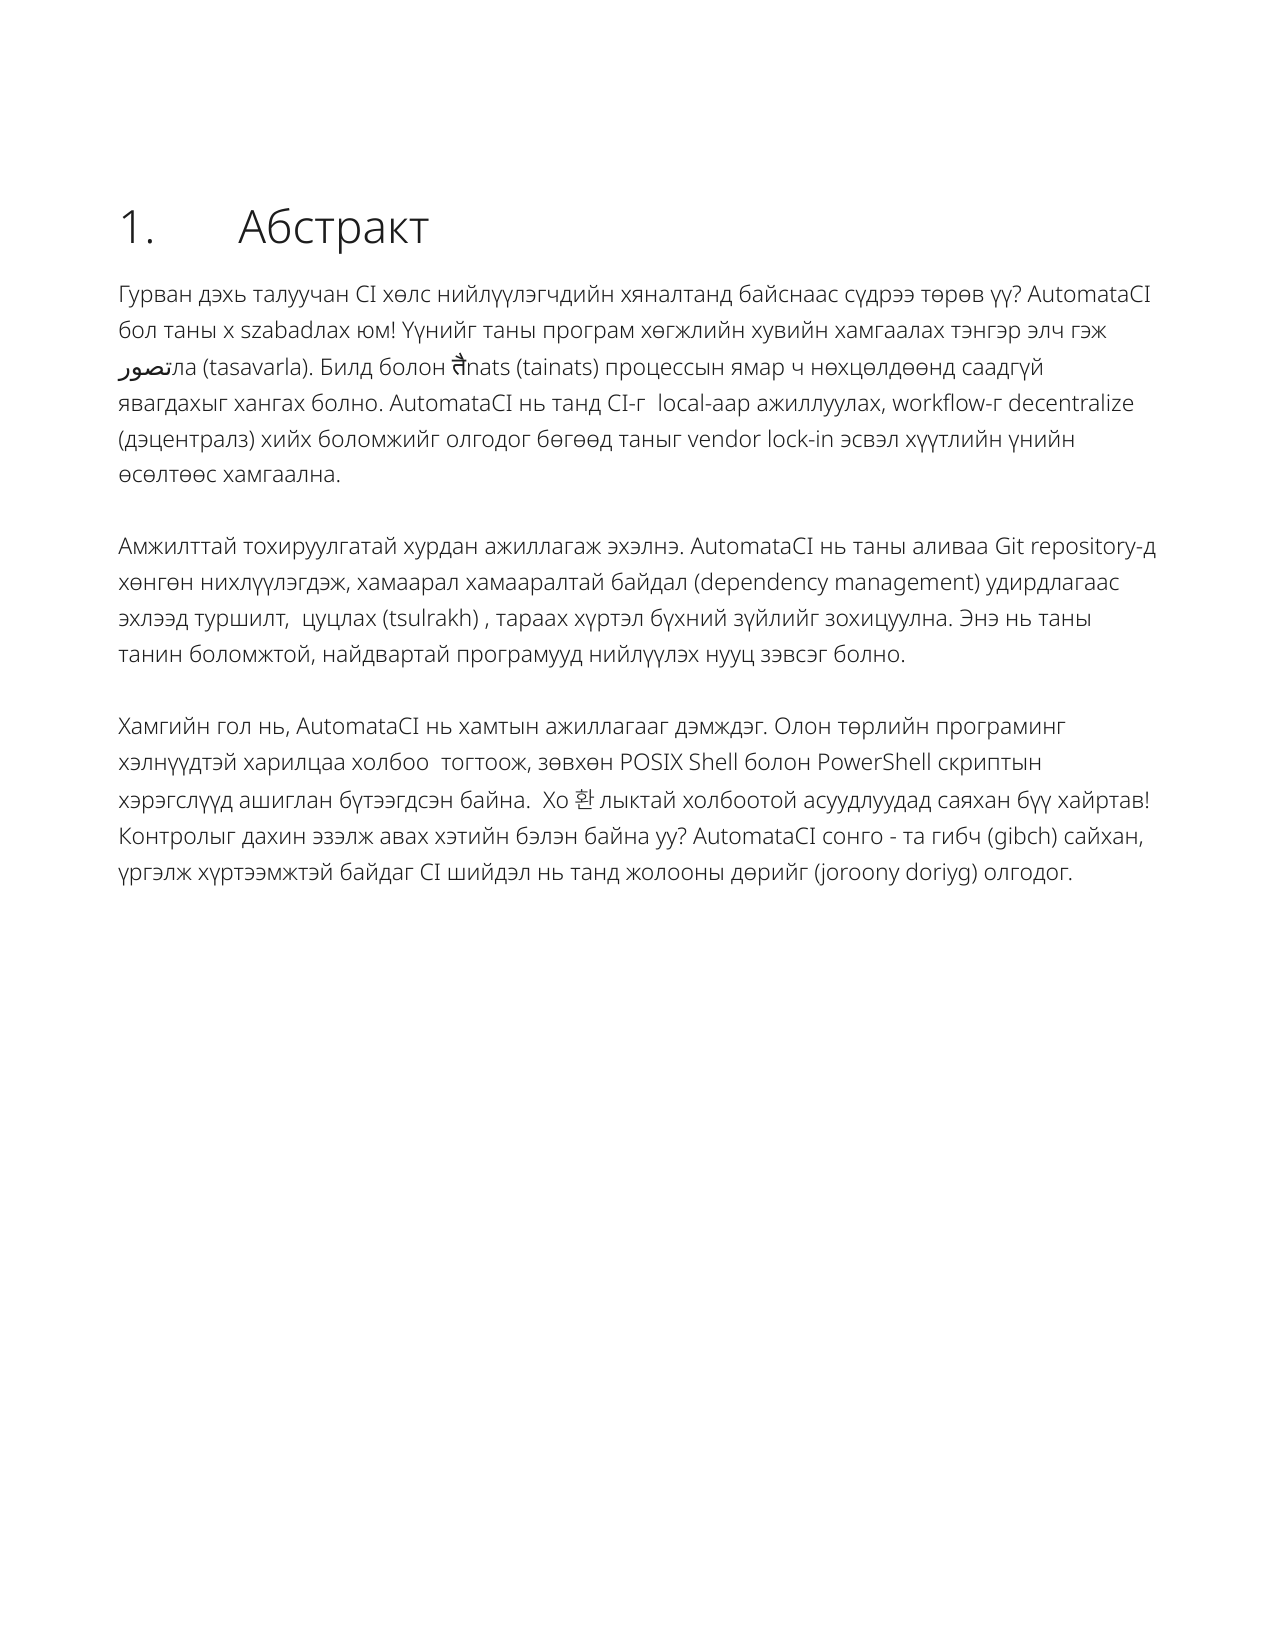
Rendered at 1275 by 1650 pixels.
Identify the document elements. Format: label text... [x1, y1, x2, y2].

text Гурван дэхь талуучан CI хөлс нийлүүлэгчдийн хяналтанд байснаас сүдрээ төрөв үү? AutomataCI бол таны х szabadлах юм! Үүнийг таны програм хөгжлийн хувийн хамгаалах тэнгэр элч гэж تصورла (tasavarla). Билд болон तैnats (tainats) процессын ямар ч нөхцөлдөөнд саадгүй явагдахыг хангах болно. AutomataCI нь танд CI-г local-аар ажиллуулах, workflow-г decentralize (дэцентралз) хийх боломжийг олгодог бөгөөд таныг vendor lock-in эсвэл хүүтлийн үнийн өсөлтөөс хамгаална. [118, 278, 1157, 490]
text Амжилттай тохируулгатай хурдан ажиллагаж эхэлнэ. AutomataCI нь таны аливаа Git repository-д хөнгөн ​​​​нихлүүлэгдэж, хамаарал хамааралтай байдал (dependency management) удирдлагаас эхлээд туршилт, цуцлах (tsulrakh) , тараах хүртэл бүхний зүйлийг зохицуулна. Энэ нь таны танин боломжтой, найдвартай програмууд нийлүүлэх нууц зэвсэг болно. [118, 530, 1157, 669]
text Хамгийн гол нь, AutomataCI нь хамтын ажиллагааг дэмждэг. Олон төрлийн програминг хэлнүүдтэй харилцаа холбоо тогтоож, зөвхөн POSIX Shell болон PowerShell скриптын хэрэгслүүд ашиглан бүтээгдсэн байна. Хо환лыктай холбоотой асуудлуудад саяхан бүү хайртав! Контролыг дахин эзэлж авах хэтийн бэлэн байна уу? AutomataCI сонго - та гибч (gibch) сайхан, үргэлж хүртээмжтэй байдаг CI шийдэл нь танд жолооны дөрийг (joroony doriyg) олгодог. [118, 710, 1157, 887]
subtitle Абстракт [118, 194, 1157, 257]
